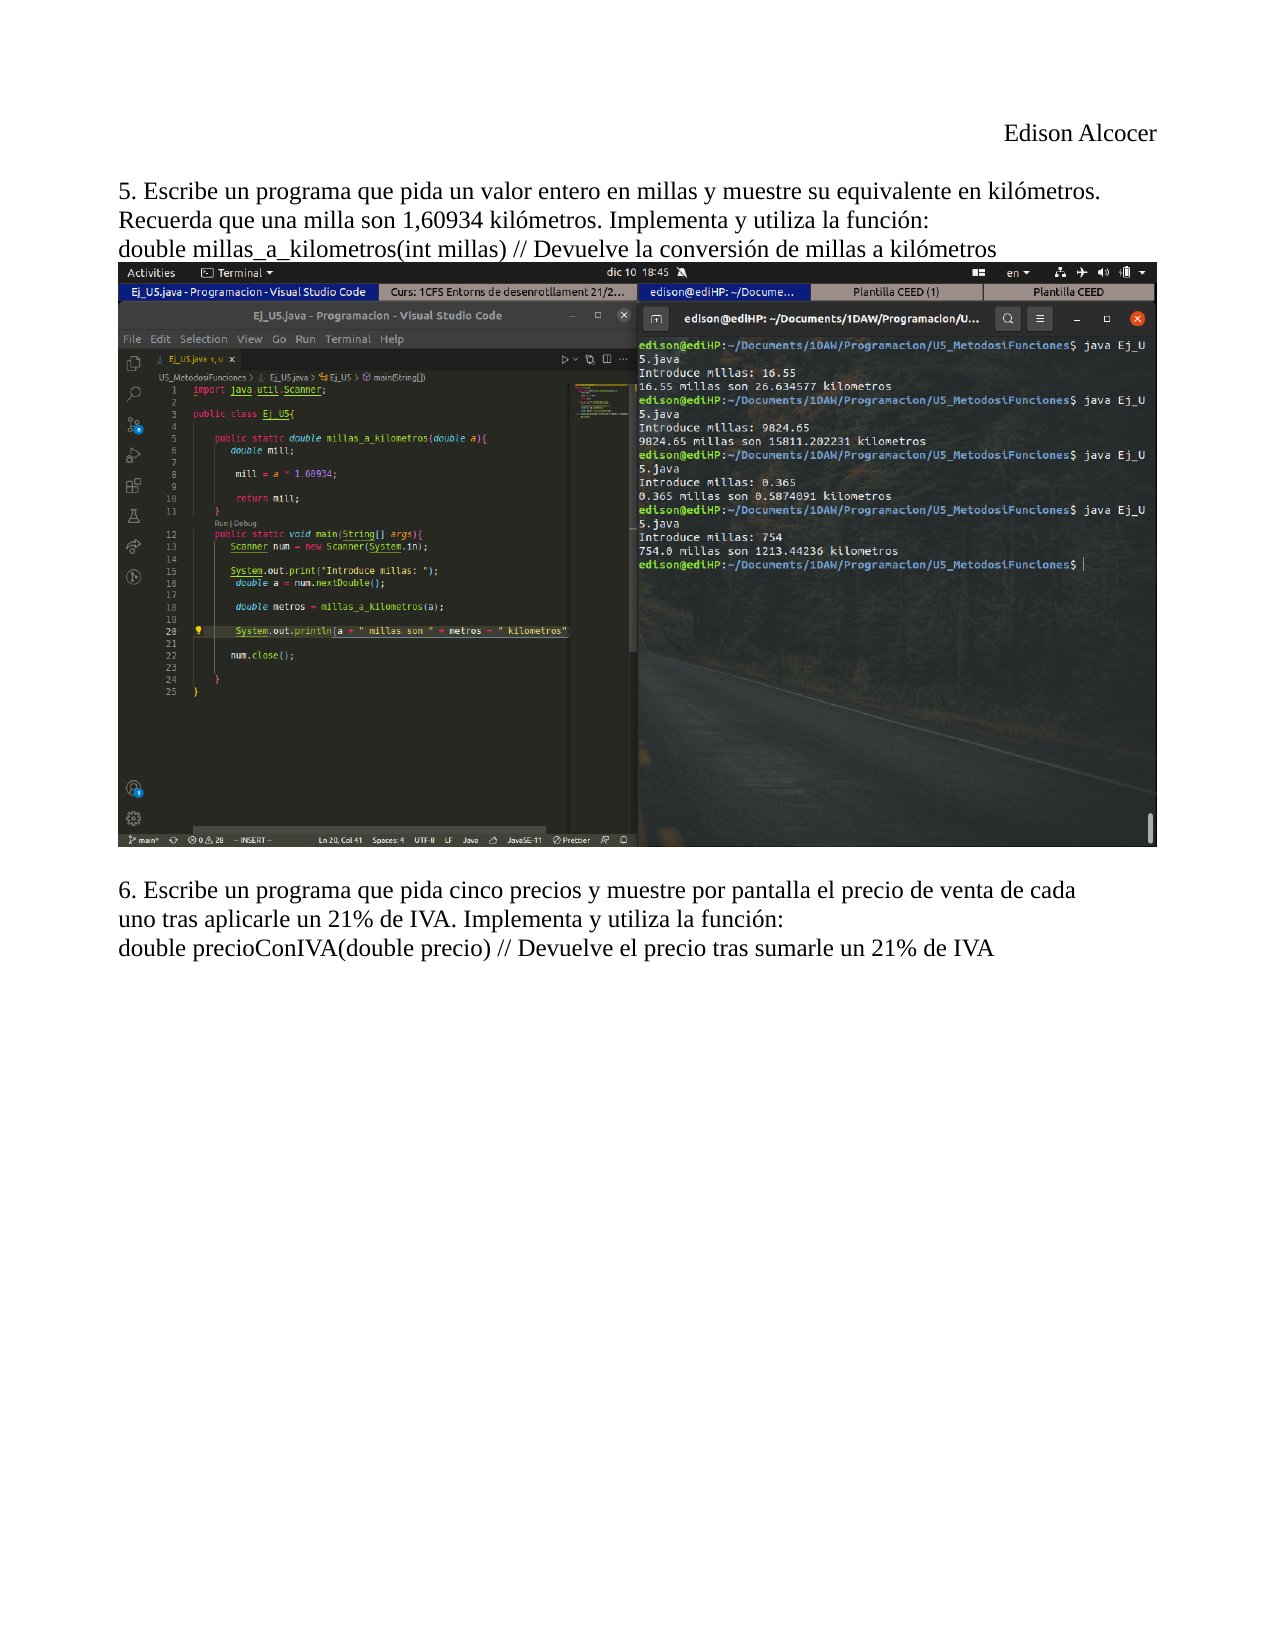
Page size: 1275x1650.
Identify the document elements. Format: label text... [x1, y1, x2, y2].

text 6. Escribe un programa que pida cinco precios y muestre por pantalla el precio de venta de cada [118, 875, 1157, 904]
text double precioConIVA(double precio) // Devuelve el precio tras sumarle un 21% de IVA [118, 933, 1157, 962]
text double millas_a_kilometros(int millas) // Devuelve la conversión de millas a kilómetros [118, 234, 1157, 262]
text 5. Escribe un programa que pida un valor entero en millas y muestre su equivalente en kilómetros. [118, 176, 1157, 205]
picture [118, 262, 1157, 847]
text Recuerda que una milla son 1,60934 kilómetros. Implementa y utiliza la función: [118, 205, 1157, 234]
text uno tras aplicarle un 21% de IVA. Implementa y utiliza la función: [118, 904, 1157, 933]
